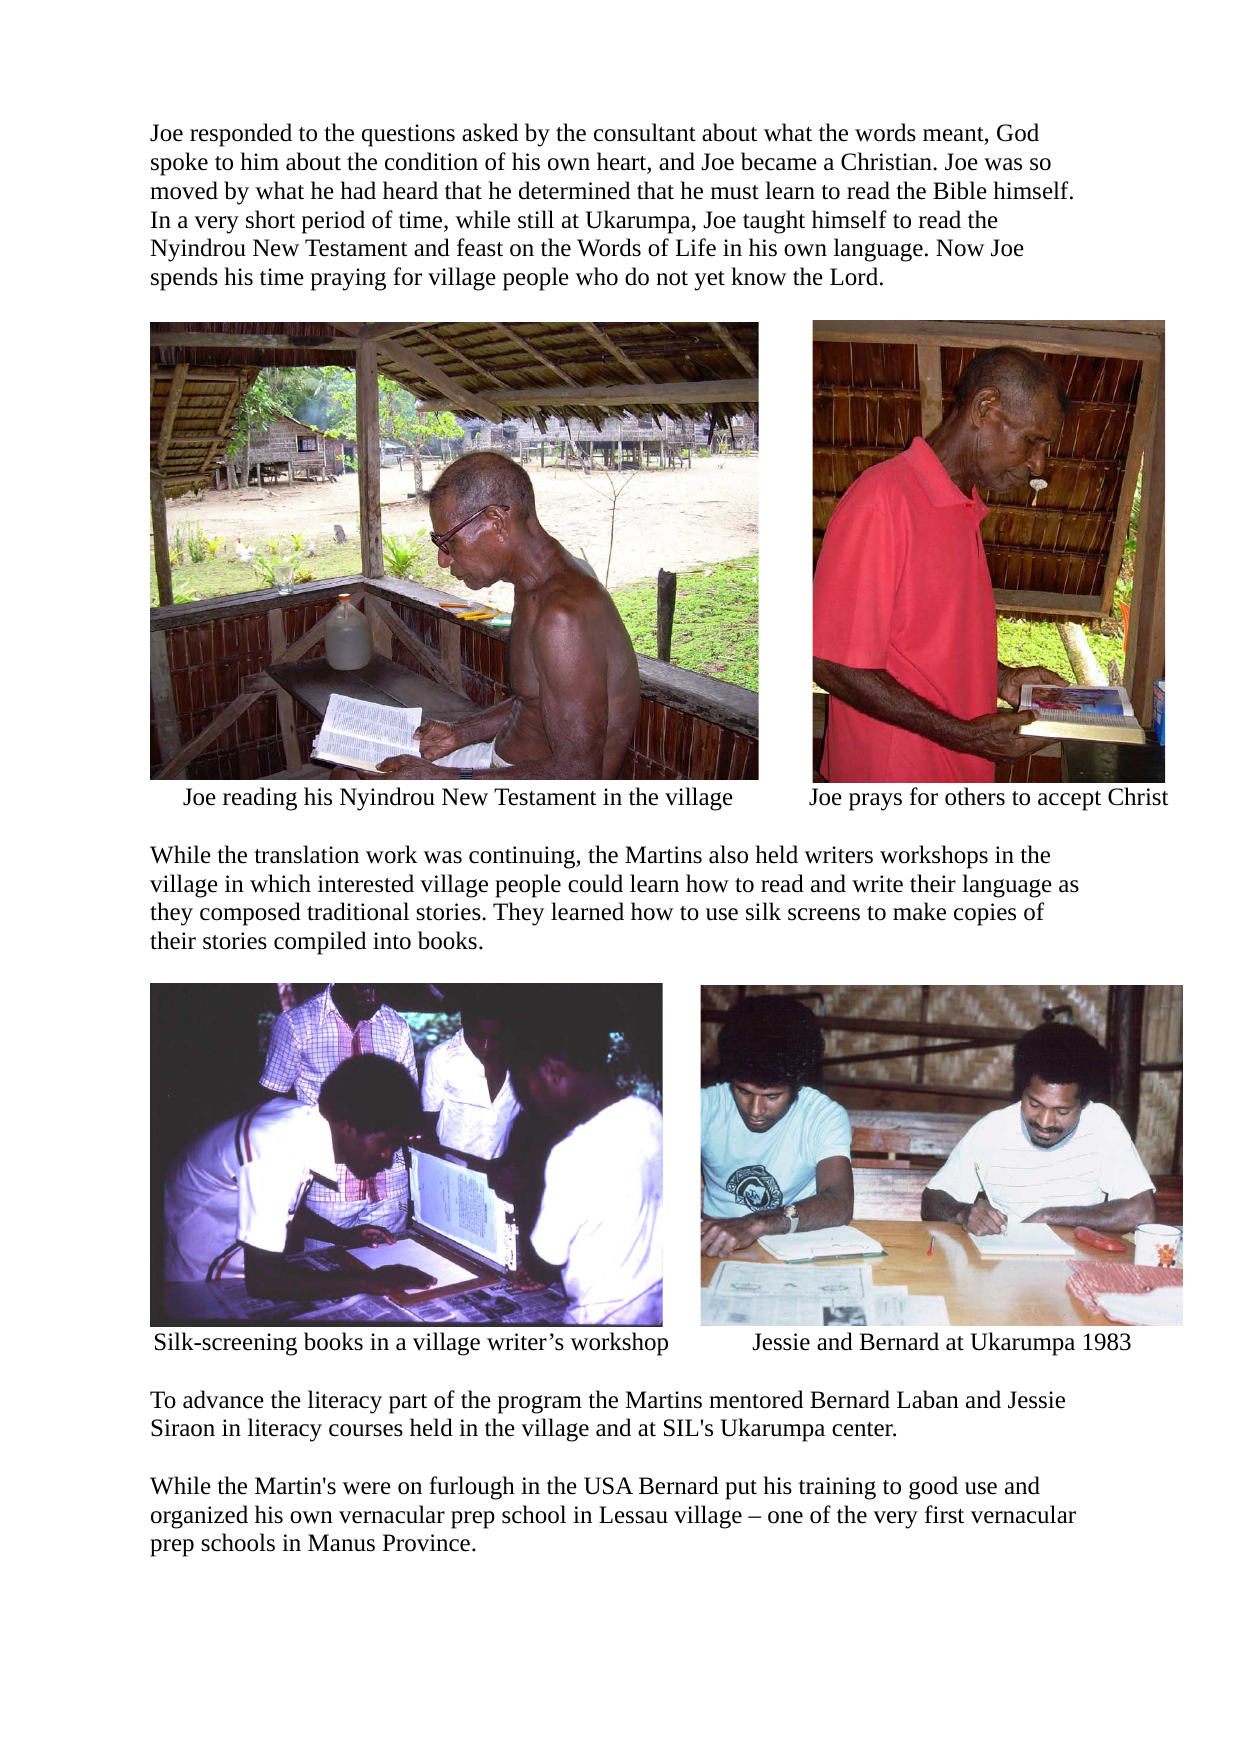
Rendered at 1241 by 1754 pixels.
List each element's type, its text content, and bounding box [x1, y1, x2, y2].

table_cell Joe reading his Nyindrou New Testament in the village [138, 783, 778, 811]
picture [700, 985, 1183, 1326]
table_header [684, 984, 1199, 1327]
picture [150, 983, 663, 1327]
text While the translation work was continuing, the Martins also held writers workshops in the village in which interested village people could learn how to read and write their language as they composed traditional stories. They learned how to use silk screens to make copies of their stories compiled into books. [150, 840, 1090, 955]
picture [812, 320, 1166, 783]
table_cell Joe prays for others to accept Christ [778, 783, 1199, 811]
picture [150, 322, 759, 780]
table_header [663, 984, 684, 1327]
table_header [1166, 320, 1199, 782]
table_header [138, 320, 778, 782]
table_cell Jessie and Bernard at Ukarumpa 1983 [684, 1327, 1199, 1356]
text Joe responded to the questions asked by the consultant about what the words meant, God spoke to him about the condition of his own heart, and Joe became a Christian. Joe was so moved by what he had heard that he determined that he must learn to read the Bible himself. In a very short period of time, while still at Ukarumpa, Joe taught himself to read the Nyindrou New Testament and feast on the Words of Life in his own language. Now Joe spends his time praying for village people who do not yet know the Lord. [150, 118, 1090, 291]
table_header [138, 984, 150, 1327]
text To advance the literacy part of the program the Martins mentored Bernard Laban and Jessie Siraon in literacy courses held in the village and at SIL's Ukarumpa center. [150, 1385, 1090, 1442]
table_header [778, 320, 812, 782]
table_cell Silk-screening books in a village writer’s workshop [138, 1327, 684, 1356]
text While the Martin's were on furlough in the USA Bernard put his training to good use and organized his own vernacular prep school in Lessau village – one of the very first vernacular prep schools in Manus Province. [150, 1471, 1090, 1557]
